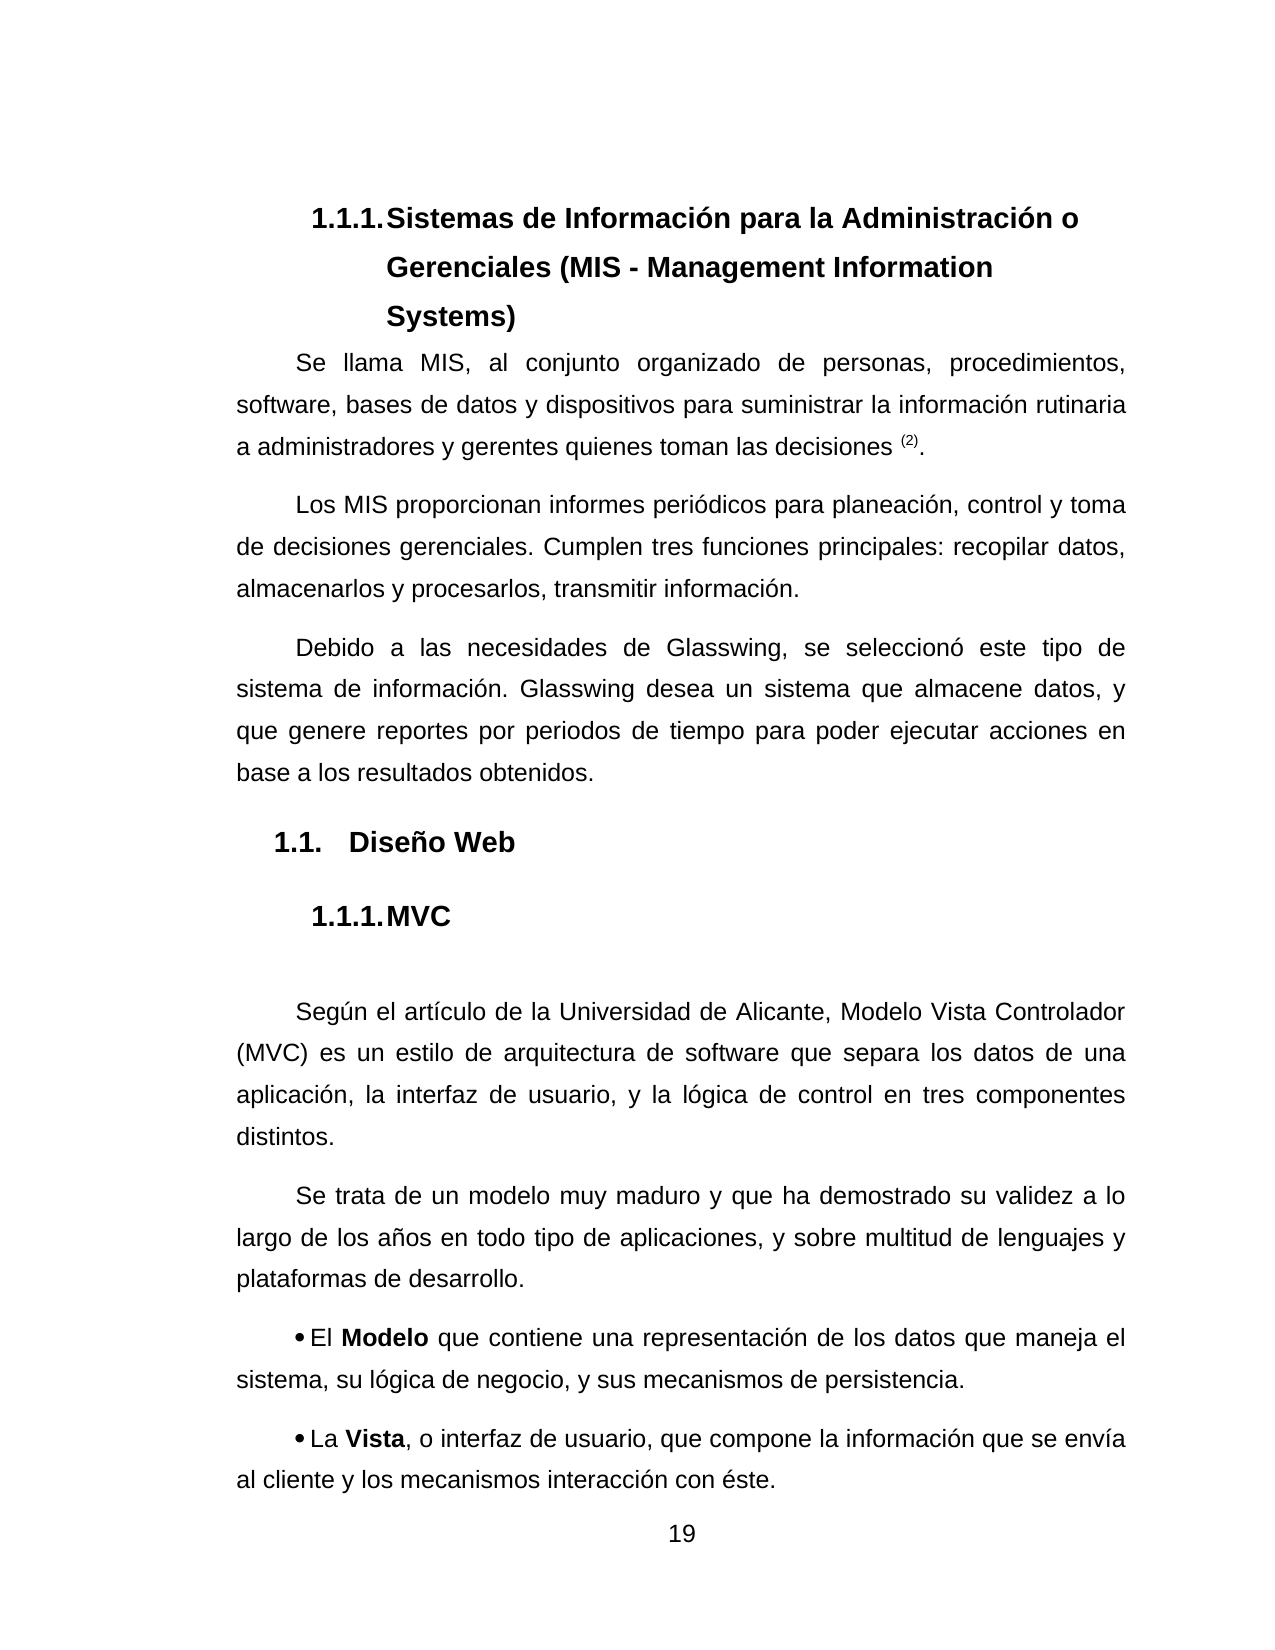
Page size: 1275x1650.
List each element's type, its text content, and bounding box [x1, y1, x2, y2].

text Los MIS proporcionan informes periódicos para planeación, control y toma de decisiones gerenciales. Cumplen tres funciones principales: recopilar datos, almacenarlos y procesarlos, transmitir información. [236, 491, 1127, 603]
subtitle Diseño Web [274, 826, 1127, 858]
text Se llama MIS, al conjunto organizado de personas, procedimientos, software, bases de datos y dispositivos para suministrar la información rutinaria a administradores y gerentes quienes toman las decisiones (2). [236, 349, 1127, 460]
text Según el artículo de la Universidad de Alicante, Modelo Vista Controlador (MVC) es un estilo de arquitectura de software que separa los datos de una aplicación, la interfaz de usuario, y la lógica de control en tres componentes distintos. [236, 997, 1127, 1151]
text Se trata de un modelo muy maduro y que ha demostrado su validez a lo largo de los años en todo tipo de aplicaciones, y sobre multitud de lenguajes y plataformas de desarrollo. [236, 1182, 1127, 1293]
subtitle MVC [311, 900, 1127, 932]
list El Modelo que contiene una representación de los datos que maneja el sistema, su lógica de negocio, y sus mecanismos de persistencia. [236, 1324, 1127, 1394]
subtitle Sistemas de Información para la Administración o Gerenciales (MIS - Management Information Systems) [311, 202, 1127, 332]
list La Vista, o interfaz de usuario, que compone la información que se envía al cliente y los mecanismos interacción con éste. [236, 1424, 1127, 1494]
text Debido a las necesidades de Glasswing, se seleccionó este tipo de sistema de información. Glasswing desea un sistema que almacene datos, y que genere reportes por periodos de tiempo para poder ejecutar acciones en base a los resultados obtenidos. [236, 633, 1127, 787]
